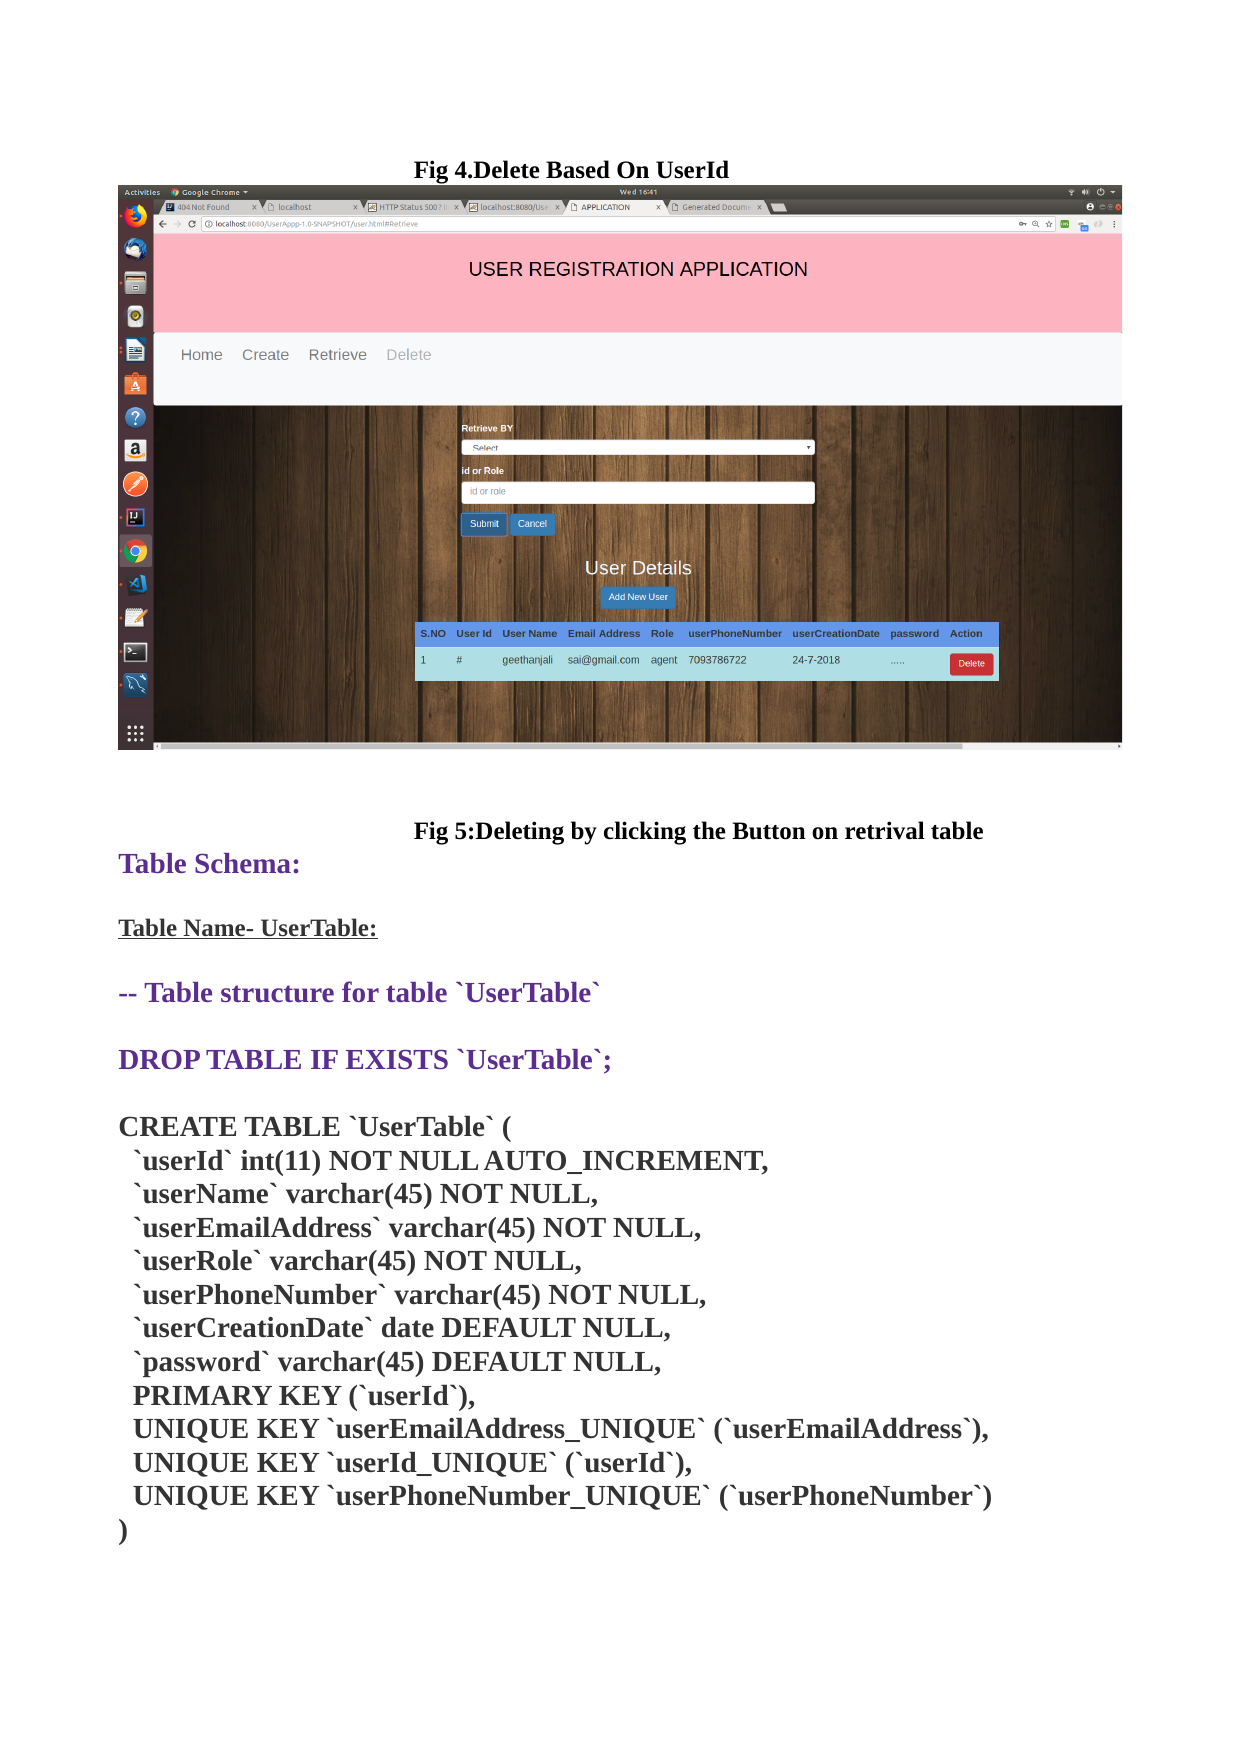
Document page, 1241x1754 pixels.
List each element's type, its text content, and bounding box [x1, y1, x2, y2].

text UNIQUE KEY `userId_UNIQUE` (`userId`), [118, 1445, 1122, 1478]
text `userEmailAddress` varchar(45) NOT NULL, [118, 1210, 1122, 1243]
text Table Name- UserTable: [118, 913, 1122, 942]
text PRIMARY KEY (`userId`), [118, 1378, 1122, 1411]
text ) [118, 1512, 1122, 1545]
text Fig 5:Deleting by clicking the Button on retrival table [118, 812, 1122, 846]
text DROP TABLE IF EXISTS `UserTable`; [118, 1042, 1122, 1076]
text Fig 4.Delete Based On UserId [118, 152, 1122, 185]
text `userName` varchar(45) NOT NULL, [118, 1176, 1122, 1210]
picture [118, 185, 1123, 750]
text -- Table structure for table `UserTable` [118, 975, 1122, 1009]
text Table Schema: [118, 846, 1122, 879]
text `userId` int(11) NOT NULL AUTO_INCREMENT, [118, 1143, 1122, 1176]
text `userRole` varchar(45) NOT NULL, [118, 1243, 1122, 1277]
text CREATE TABLE `UserTable` ( [118, 1109, 1122, 1143]
text UNIQUE KEY `userEmailAddress_UNIQUE` (`userEmailAddress`), [118, 1411, 1122, 1445]
text `password` varchar(45) DEFAULT NULL, [118, 1344, 1122, 1378]
text `userCreationDate` date DEFAULT NULL, [118, 1311, 1122, 1344]
text `userPhoneNumber` varchar(45) NOT NULL, [118, 1277, 1122, 1311]
text UNIQUE KEY `userPhoneNumber_UNIQUE` (`userPhoneNumber`) [118, 1478, 1122, 1512]
